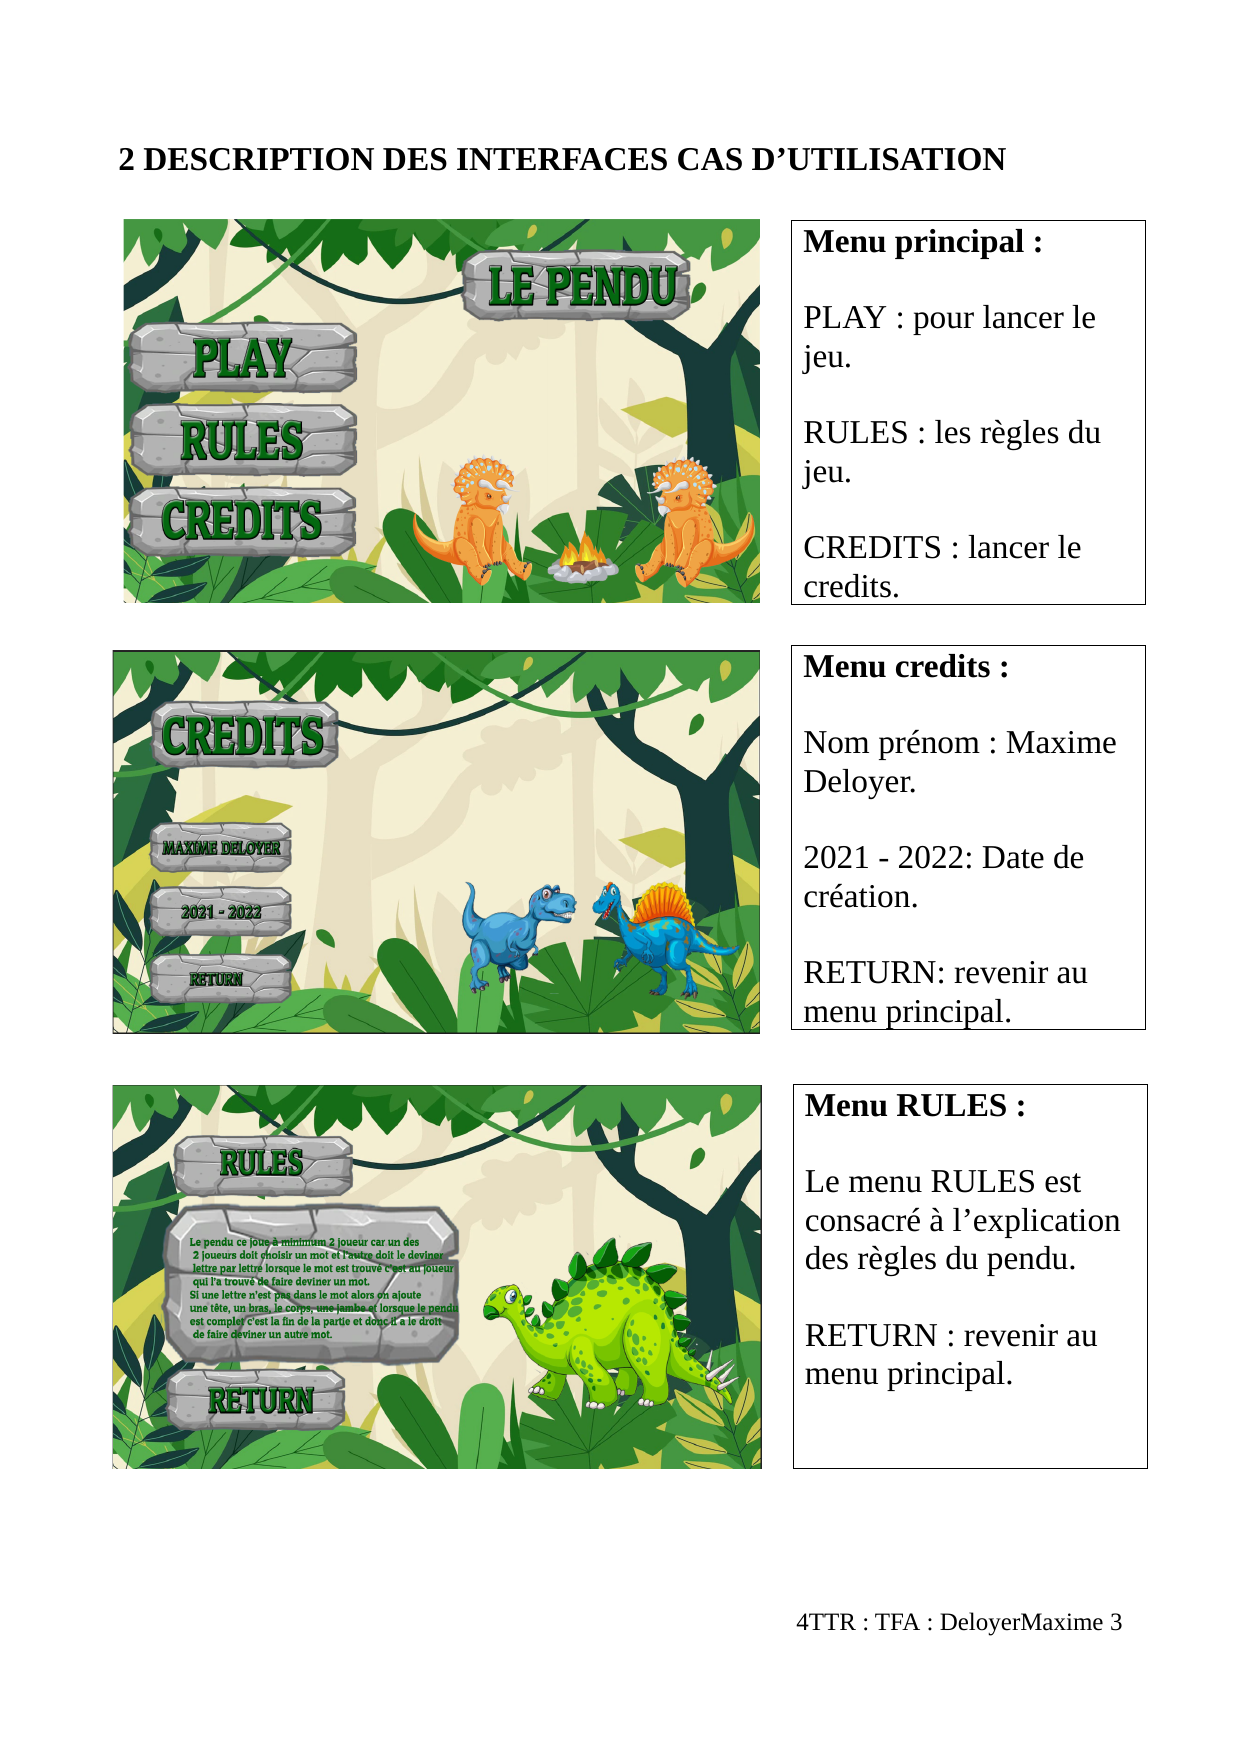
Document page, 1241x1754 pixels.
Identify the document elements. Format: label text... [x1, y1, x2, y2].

subtitle 2 DESCRIPTION DES INTERFACES CAS D’UTILISATION [118, 139, 1122, 177]
picture [112, 650, 760, 1034]
picture [112, 1085, 762, 1469]
picture [123, 219, 760, 603]
